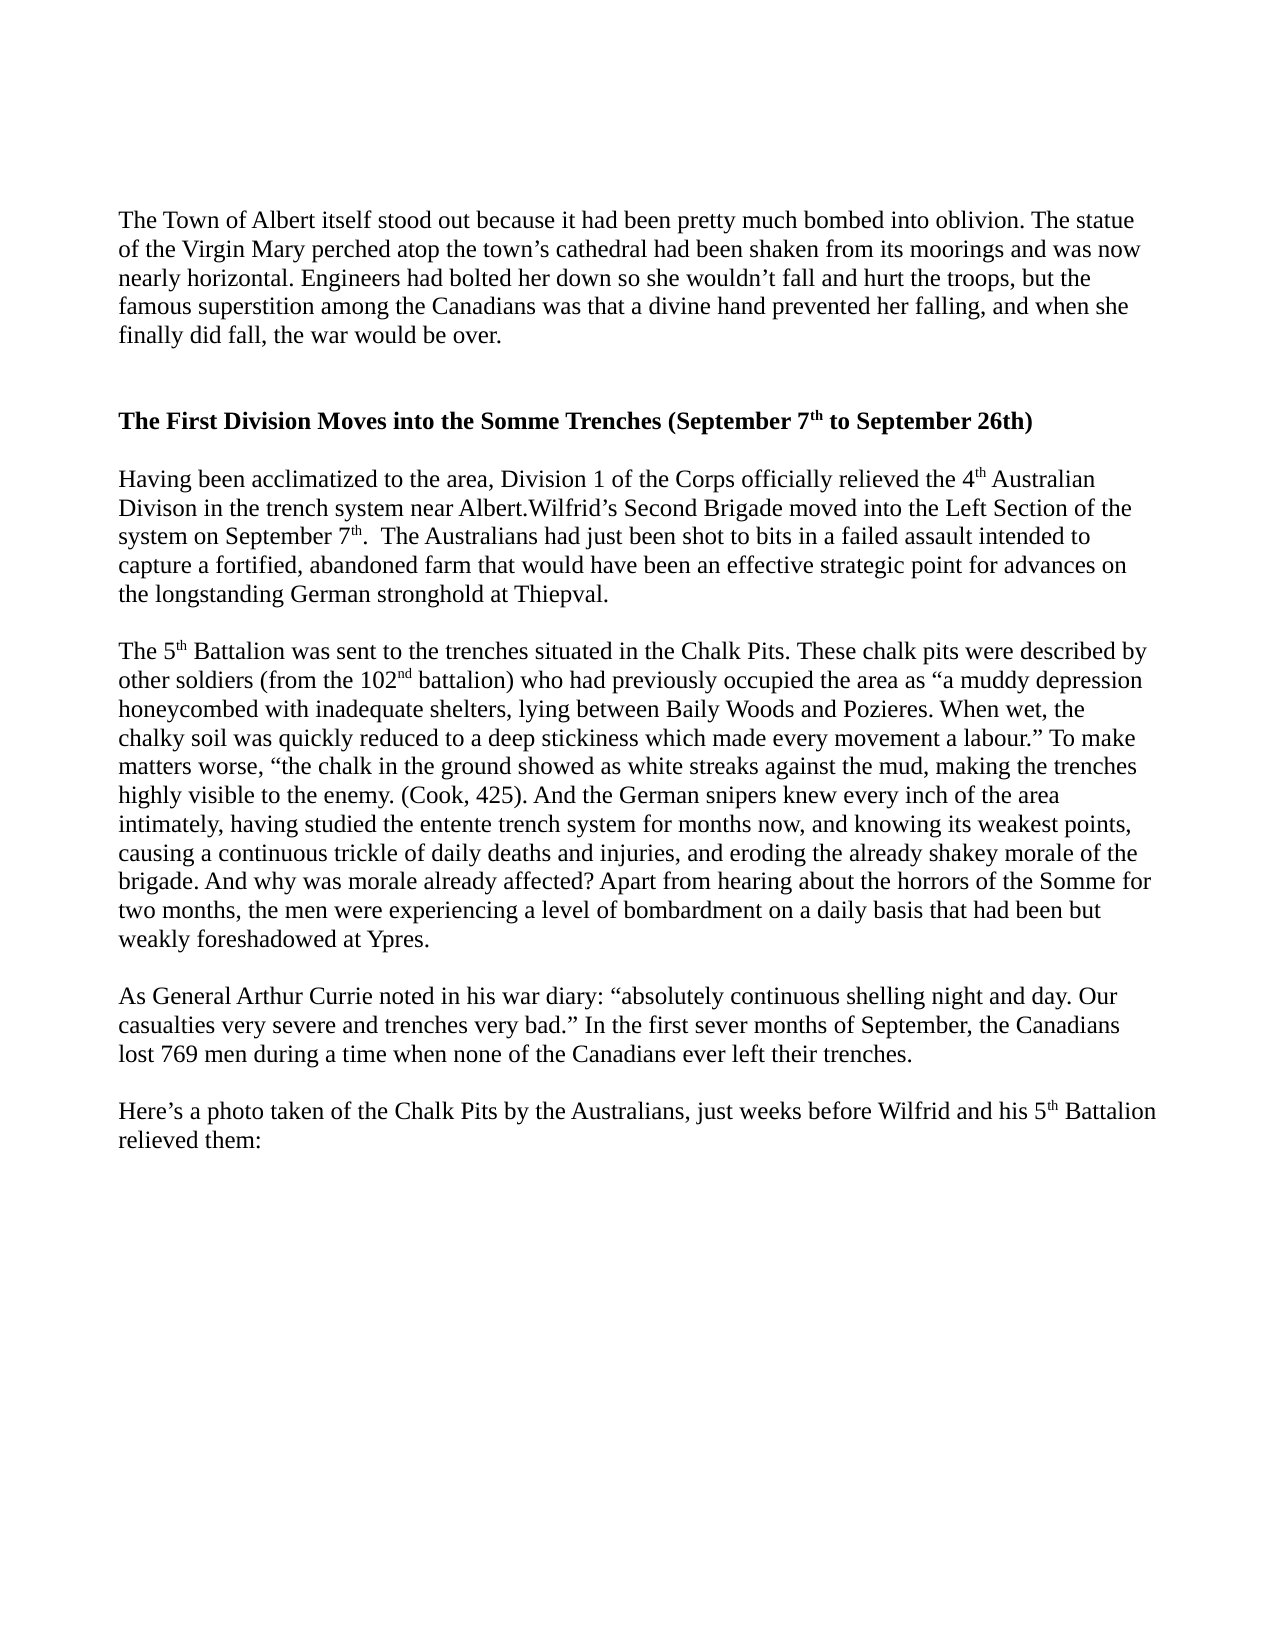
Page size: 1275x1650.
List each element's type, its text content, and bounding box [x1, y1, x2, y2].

text As General Arthur Currie noted in his war diary: “absolutely continuous shelling night and day. Our casualties very severe and trenches very bad.” In the first sever months of September, the Canadians lost 769 men during a time when none of the Canadians ever left their trenches. [118, 981, 1157, 1068]
text Here’s a photo taken of the Chalk Pits by the Australians, just weeks before Wilfrid and his 5th Battalion relieved them: [118, 1096, 1157, 1154]
text The 5th Battalion was sent to the trenches situated in the Chalk Pits. These chalk pits were described by other soldiers (from the 102nd battalion) who had previously occupied the area as “a muddy depression honeycombed with inadequate shelters, lying between Baily Woods and Pozieres. When wet, the chalky soil was quickly reduced to a deep stickiness which made every movement a labour.” To make matters worse, “the chalk in the ground showed as white streaks against the mud, making the trenches highly visible to the enemy. (Cook, 425). And the German snipers knew every inch of the area intimately, having studied the entente trench system for months now, and knowing its weakest points, causing a continuous trickle of daily deaths and injuries, and eroding the already shakey morale of the brigade. And why was morale already affected? Apart from hearing about the horrors of the Somme for two months, the men were experiencing a level of bombardment on a daily basis that had been but weakly foreshadowed at Ypres. [118, 636, 1157, 953]
text Having been acclimatized to the area, Division 1 of the Corps officially relieved the 4th Australian Divison in the trench system near Albert.Wilfrid’s Second Brigade moved into the Left Section of the system on September 7th. The Australians had just been shot to bits in a failed assault intended to capture a fortified, abandoned farm that would have been an effective strategic point for advances on the longstanding German stronghold at Thiepval. [118, 464, 1157, 608]
text The Town of Albert itself stood out because it had been pretty much bombed into oblivion. The statue of the Virgin Mary perched atop the town’s cathedral had been shaken from its moorings and was now nearly horizontal. Engineers had bolted her down so she wouldn’t fall and hurt the troops, but the famous superstition among the Canadians was that a divine hand prevented her falling, and when she finally did fall, the war would be over. [118, 205, 1157, 349]
text The First Division Moves into the Somme Trenches (September 7th to September 26th) [118, 406, 1157, 435]
